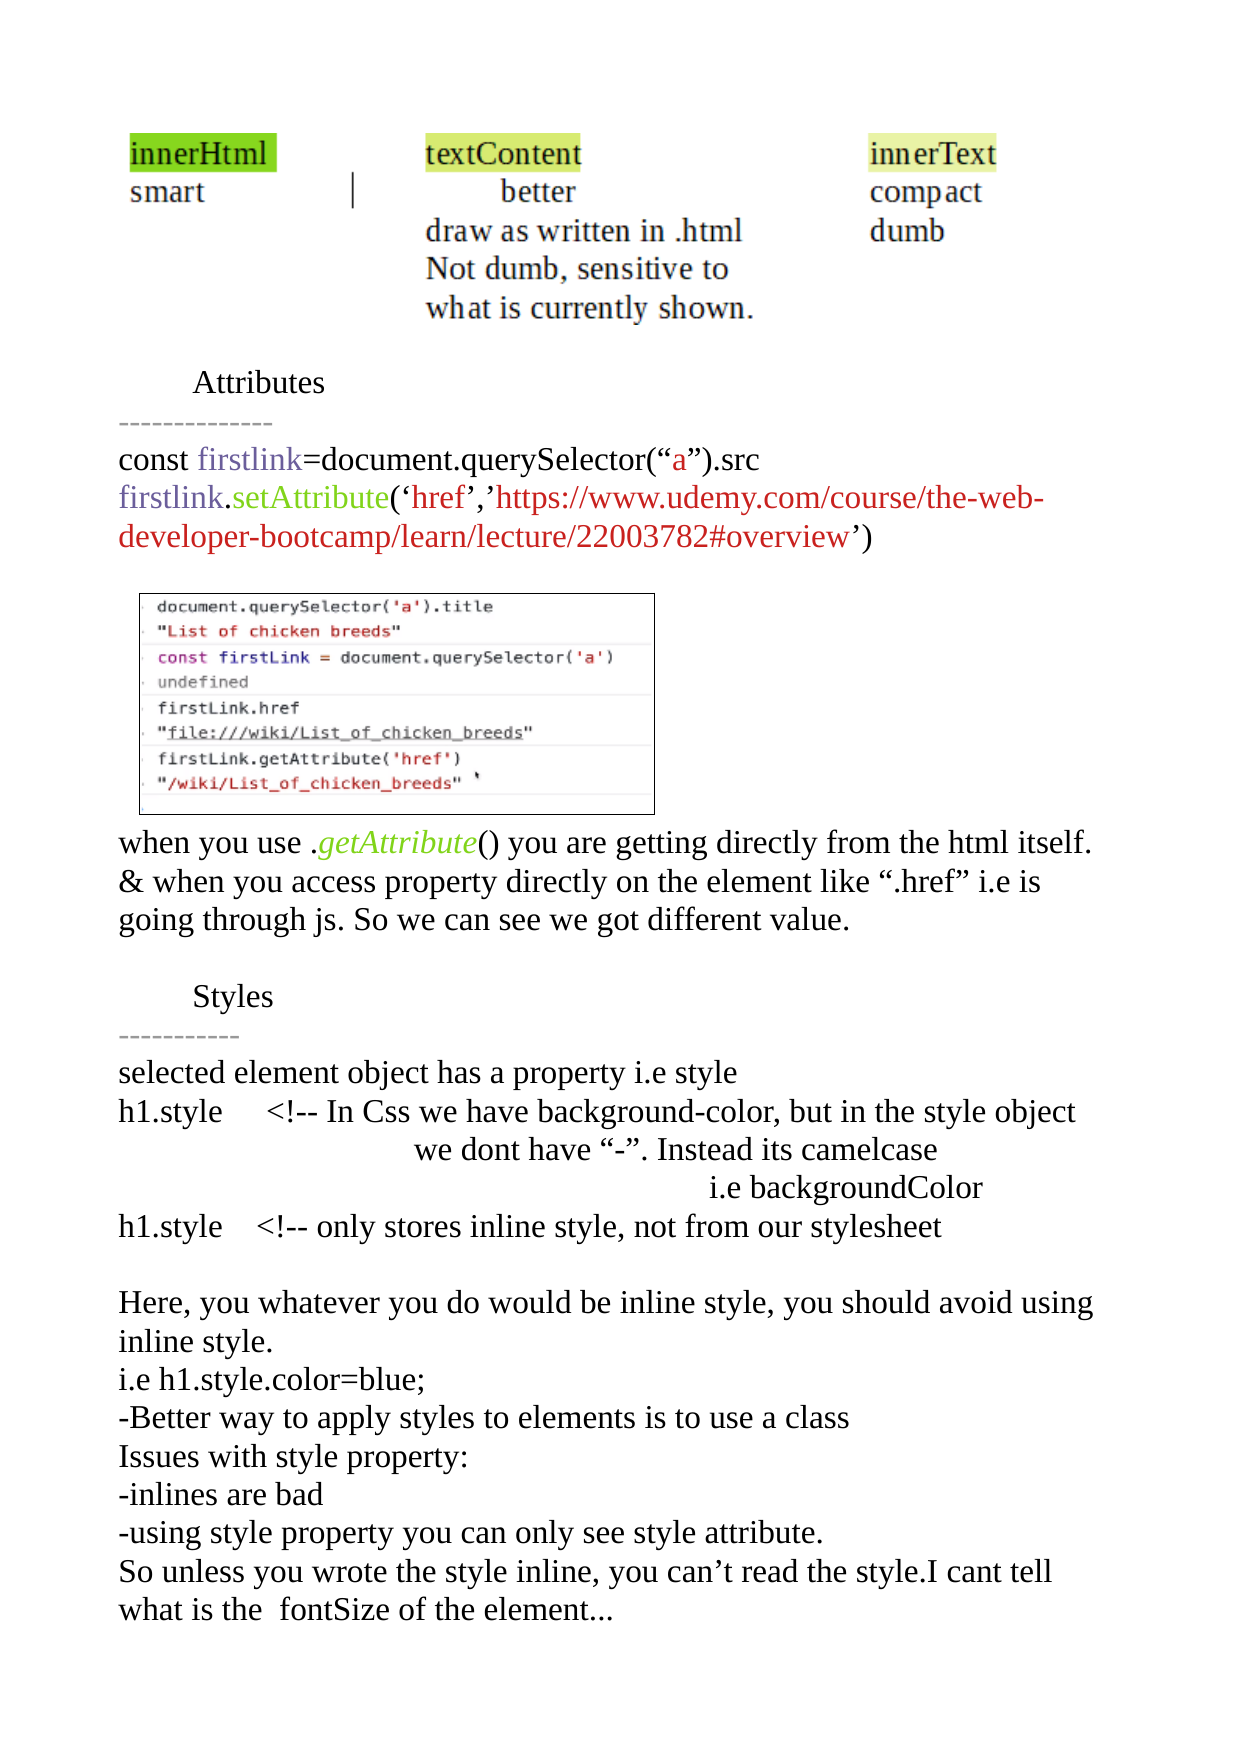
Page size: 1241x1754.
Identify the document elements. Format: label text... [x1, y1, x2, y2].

text h1.style <!-- In Css we have background-color, but in the style object [118, 1091, 1122, 1129]
text h1.style <!-- only stores inline style, not from our stylesheet [118, 1206, 1122, 1244]
text i.e backgroundColor [118, 1168, 1122, 1206]
text -inlines are bad [118, 1474, 1122, 1513]
picture [127, 133, 1114, 325]
text selected element object has a property i.e style [118, 1053, 1122, 1091]
text -using style property you can only see style attribute. [118, 1513, 1122, 1551]
text -------------- [118, 401, 1122, 439]
text Here, you whatever you do would be inline style, you should avoid using inline style. [118, 1283, 1122, 1359]
text ----------- [118, 1014, 1122, 1053]
picture [141, 595, 652, 812]
text Attributes [118, 363, 1122, 401]
text we dont have “-”. Instead its camelcase [118, 1129, 1122, 1168]
text when you use .getAttribute() you are getting directly from the html itself. [118, 823, 1122, 861]
text firstlink.setAttribute(‘href’,’https://www.udemy.com/course/the-web-developer-bootcamp/learn/lecture/22003782#overview’) [118, 478, 1122, 554]
text -Better way to apply styles to elements is to use a class [118, 1398, 1122, 1436]
text So unless you wrote the style inline, you can’t read the style.I cant tell what is the fontSize of the element... [118, 1551, 1122, 1628]
text Styles [118, 976, 1122, 1014]
text Issues with style property: [118, 1436, 1122, 1474]
text & when you access property directly on the element like “.href” i.e is going through js. So we can see we got different value. [118, 861, 1122, 938]
text const firstlink=document.querySelector(“a”).src [118, 439, 1122, 478]
text i.e h1.style.color=blue; [118, 1359, 1122, 1398]
